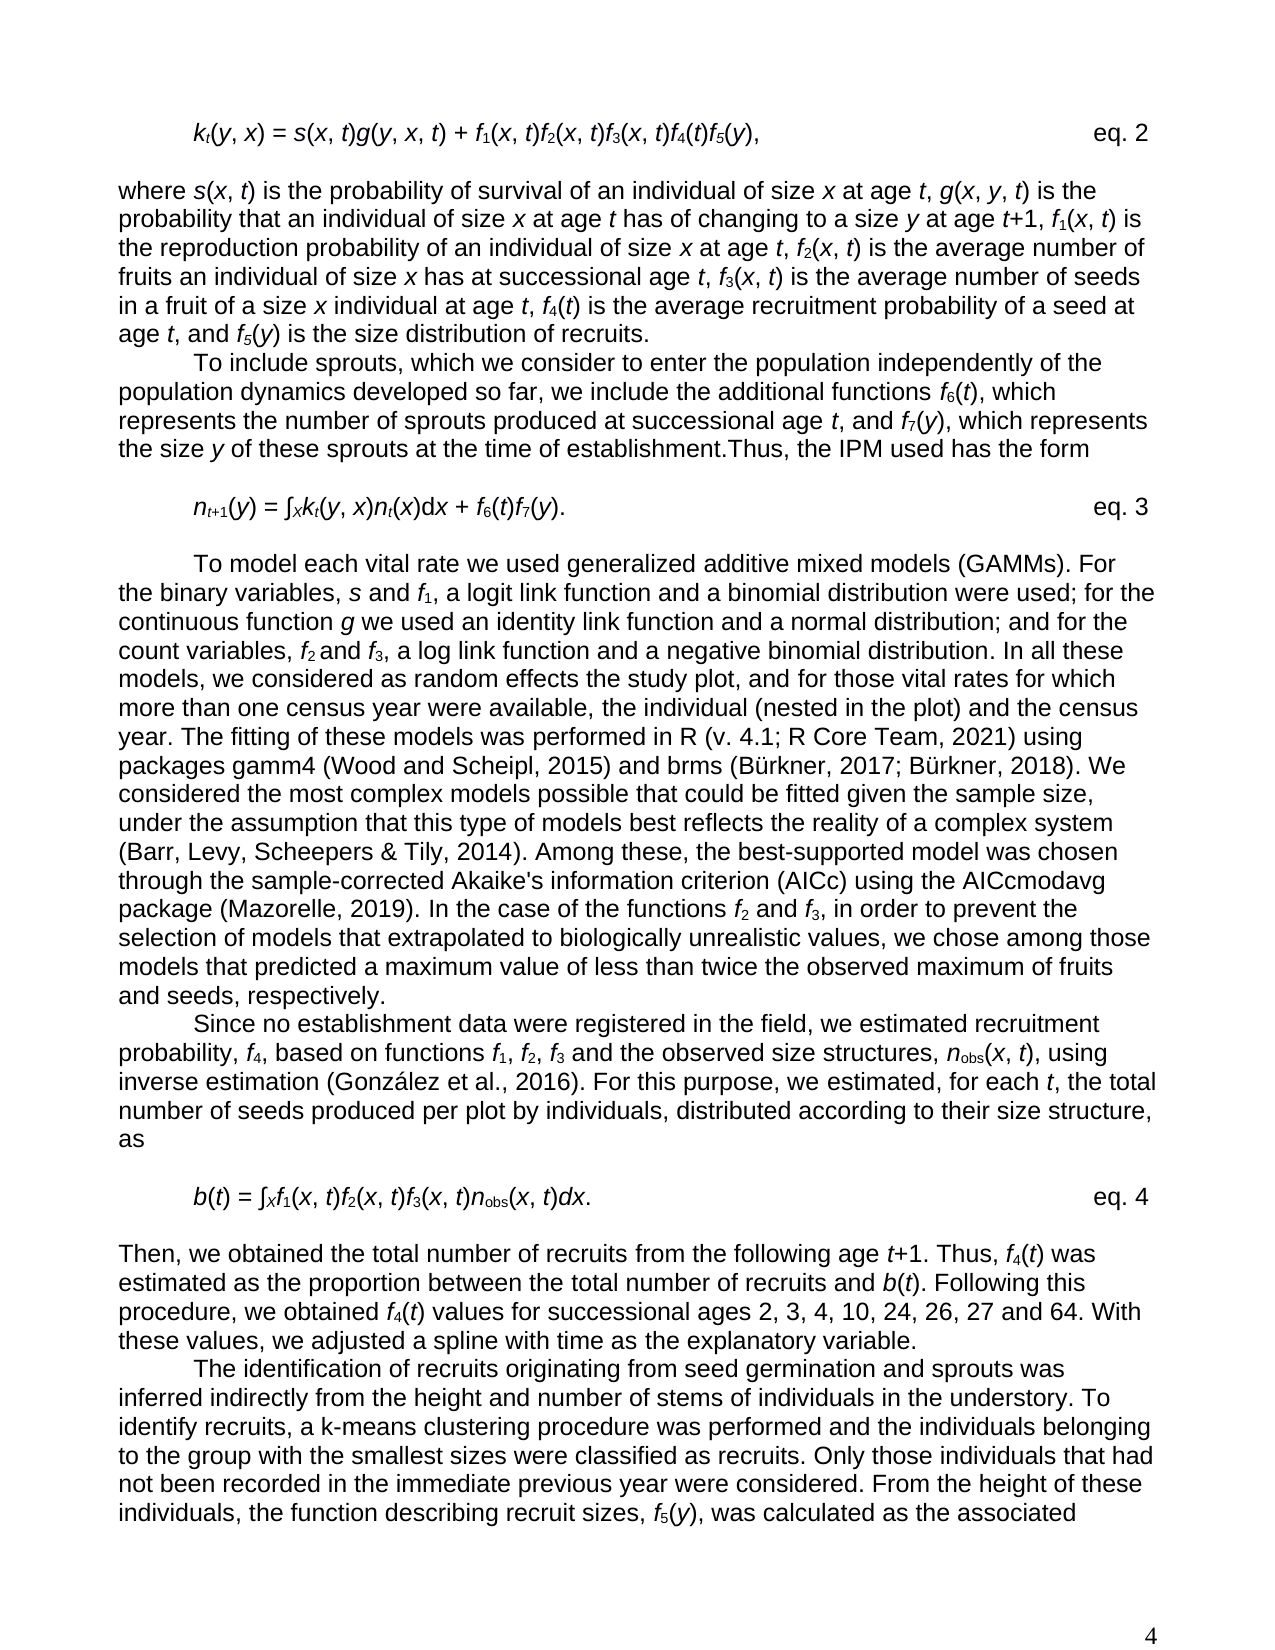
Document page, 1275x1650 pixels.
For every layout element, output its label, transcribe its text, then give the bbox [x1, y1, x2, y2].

text nt+1(y) = ∫Xkt(y, x)nt(x)dx + f6(t)f7(y). eq. 3 [118, 492, 1157, 521]
text kt(y, x) = s(x, t)g(y, x, t) + f1(x, t)f2(x, t)f3(x, t)f4(t)f5(y), eq. 2 [118, 118, 1157, 147]
text where s(x, t) is the probability of survival of an individual of size x at age t, g(x, y, t) is the probability that an individual of size x at age t has of changing to a size y at age t+1, f1(x, t) is the reproduction probability of an individual of size x at age t, f2(x, t) is the average number of fruits an individual of size x has at successional age t, f3(x, t) is the average number of seeds in a fruit of a size x individual at age t, f4(t) is the average recruitment probability of a seed at age t, and f5(y) is the size distribution of recruits. [118, 176, 1157, 348]
text To model each vital rate we used generalized additive mixed models (GAMMs). For the binary variables, s and f1, a logit link function and a binomial distribution were used; for the continuous function g we used an identity link function and a normal distribution; and for the count variables, f2 and f3, a log link function and a negative binomial distribution. In all these models, we considered as random effects the study plot, and for those vital rates for which more than one census year were available, the individual (nested in the plot) and the census year. The fitting of these models was performed in R (v. 4.1; R Core Team, 2021) using packages gamm4 (Wood and Scheipl, 2015) and brms (Bürkner, 2017; Bürkner, 2018). We considered the most complex models possible that could be fitted given the sample size, under the assumption that this type of models best reflects the reality of a complex system (Barr, Levy, Scheepers & Tily, 2014). Among these, the best-supported model was chosen through the sample-corrected Akaike's information criterion (AICc) using the AICcmodavg package (Mazorelle, 2019). In the case of the functions f2 and f3, in order to prevent the selection of models that extrapolated to biologically unrealistic values, we chose among those models that predicted a maximum value of less than twice the observed maximum of fruits and seeds, respectively. [118, 549, 1157, 1009]
text The identification of recruits originating from seed germination and sprouts was inferred indirectly from the height and number of stems of individuals in the understory. To identify recruits, a k-means clustering procedure was performed and the individuals belonging to the group with the smallest sizes were classified as recruits. Only those individuals that had not been recorded in the immediate previous year were considered. From the height of these individuals, the function describing recruit sizes, f5(y), was calculated as the associated [118, 1354, 1157, 1527]
text To include sprouts, which we consider to enter the population independently of the population dynamics developed so far, we include the additional functions f6(t), which represents the number of sprouts produced at successional age t, and f7(y), which represents the size y of these sprouts at the time of establishment.Thus, the IPM used has the form [118, 348, 1157, 463]
text b(t) = ∫Xf1(x, t)f2(x, t)f3(x, t)nobs(x, t)dx. eq. 4 [118, 1182, 1157, 1211]
text Since no establishment data were registered in the field, we estimated recruitment probability, f4, based on functions f1, f2, f3 and the observed size structures, nobs(x, t), using inverse estimation (González et al., 2016). For this purpose, we estimated, for each t, the total number of seeds produced per plot by individuals, distributed according to their size structure, as [118, 1009, 1157, 1153]
text Then, we obtained the total number of recruits from the following age t+1. Thus, f4(t) was estimated as the proportion between the total number of recruits and b(t). Following this procedure, we obtained f4(t) values for successional ages 2, 3, 4, 10, 24, 26, 27 and 64. With these values, we adjusted a spline with time as the explanatory variable. [118, 1239, 1157, 1354]
